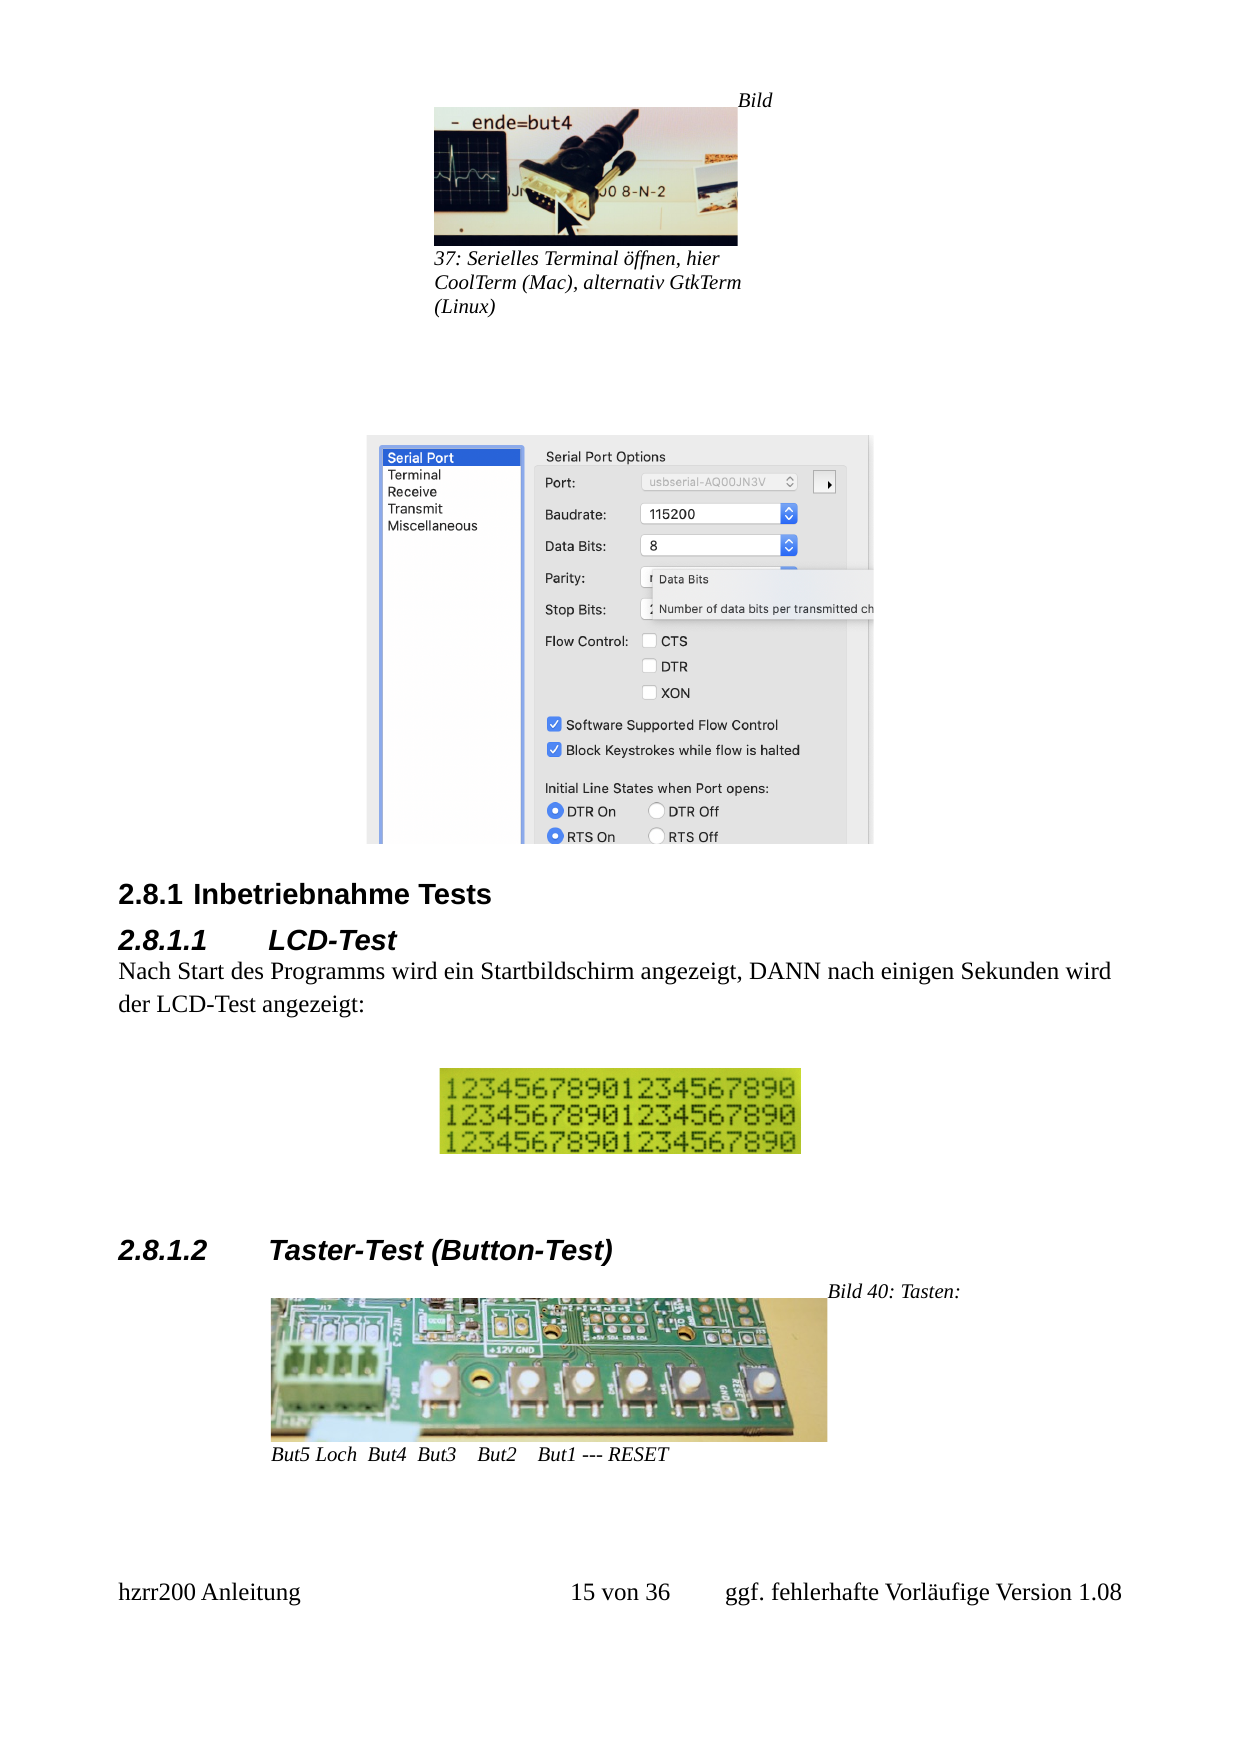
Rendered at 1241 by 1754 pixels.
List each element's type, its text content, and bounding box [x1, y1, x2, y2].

subtitle LCD-Test [118, 923, 1122, 956]
text Bild 38: Einstellungen für das serielle Terminal [367, 416, 874, 435]
text Bild 37: Serielles Terminal öffnen, hier CoolTerm (Mac), alternativ GtkTerm (Linux) [434, 87, 806, 318]
text Nach Start des Programms wird ein Startbildschirm angezeigt, DANN nach einigen Sekunden wird der LCD-Test angezeigt: [118, 956, 1122, 1018]
text Bild 40: Tasten: But5 Loch But4 But3 But2 But1 --- RESET [271, 1279, 969, 1466]
text Bild 39: LCD-Test [439, 1049, 801, 1068]
subtitle Taster-Test (Button-Test) [118, 1233, 1122, 1266]
subtitle Inbetriebnahme Tests [118, 877, 1122, 910]
